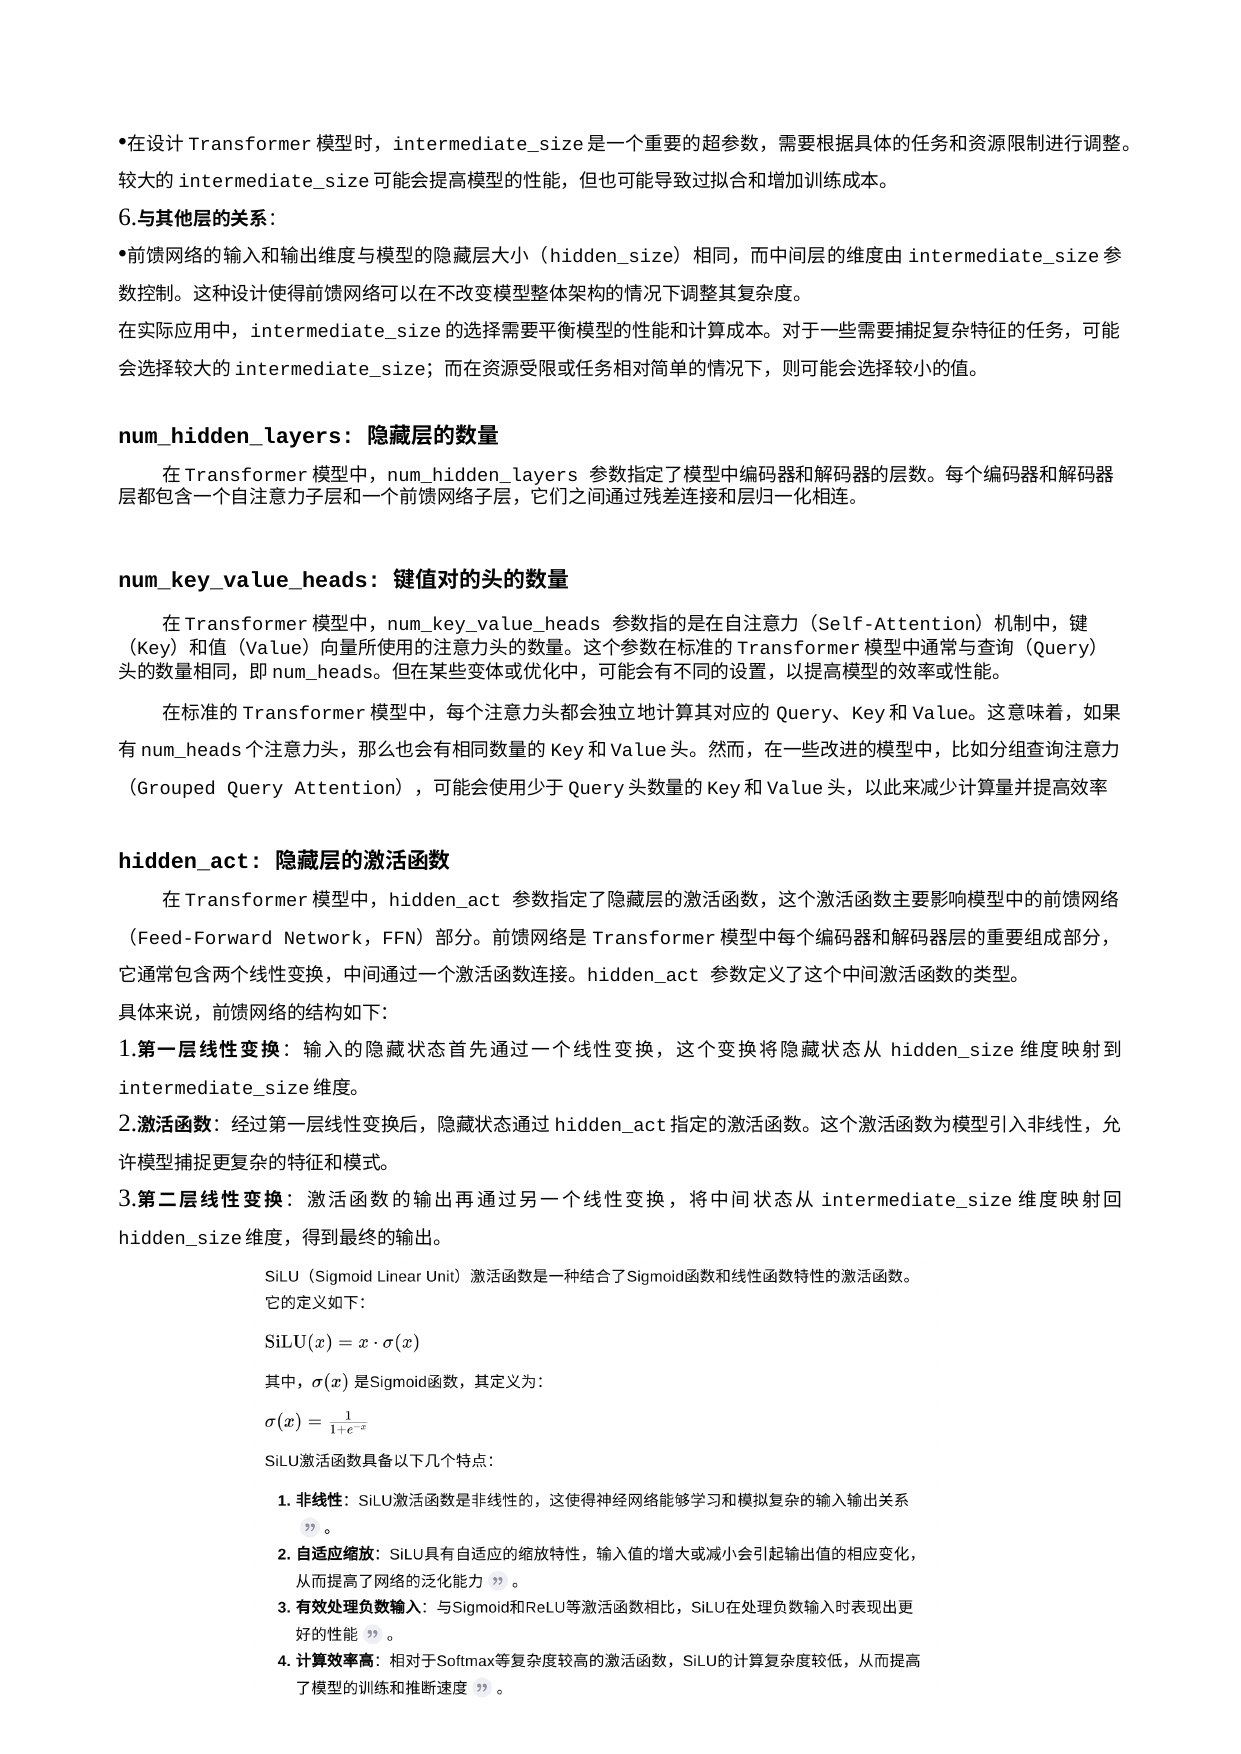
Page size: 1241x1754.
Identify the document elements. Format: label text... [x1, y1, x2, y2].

text num_key_value_heads: 键值对的头的数量 [118, 569, 1122, 594]
text 在实际应用中，intermediate_size的选择需要平衡模型的性能和计算成本。对于一些需要捕捉复杂特征的任务，可能会选择较大的intermediate_size；而在资源受限或任务相对简单的情况下，则可能会选择较小的值。 [118, 306, 1122, 381]
list 与其他层的关系： [118, 193, 1122, 231]
text 在标准的Transformer模型中，每个注意力头都会独立地计算其对应的Query、Key和Value。这意味着，如果有num_heads个注意力头，那么也会有相同数量的Key和Value头。然而，在一些改进的模型中，比如分组查询注意力（Grouped Query Attention），可能会使用少于Query头数量的Key和Value头，以此来减少计算量并提高效率 [118, 687, 1122, 800]
text 在Transformer模型中，num_key_value_heads 参数指的是在自注意力（Self-Attention）机制中，键（Key）和值（Value）向量所使用的注意力头的数量。这个参数在标准的Transformer模型中通常与查询（Query）头的数量相同，即num_heads。但在某些变体或优化中，可能会有不同的设置，以提高模型的效率或性能。 [118, 614, 1122, 684]
text num_hidden_layers: 隐藏层的数量 [118, 425, 1122, 450]
list 第二层线性变换：激活函数的输出再通过另一个线性变换，将中间状态从intermediate_size维度映射回hidden_size维度，得到最终的输出。 [118, 1175, 1122, 1250]
list 第一层线性变换：输入的隐藏状态首先通过一个线性变换，这个变换将隐藏状态从hidden_size维度映射到intermediate_size维度。 [118, 1025, 1122, 1100]
text hidden_act: 隐藏层的激活函数 [118, 837, 1122, 875]
text 在Transformer模型中，num_hidden_layers 参数指定了模型中编码器和解码器的层数。每个编码器和解码器层都包含一个自注意力子层和一个前馈网络子层，它们之间通过残差连接和层归一化相连。 [118, 466, 1122, 509]
list 前馈网络的输入和输出维度与模型的隐藏层大小（hidden_size）相同，而中间层的维度由intermediate_size参数控制。这种设计使得前馈网络可以在不改变模型整体架构的情况下调整其复杂度。 [118, 231, 1122, 306]
text 在Transformer模型中，hidden_act 参数指定了隐藏层的激活函数，这个激活函数主要影响模型中的前馈网络（Feed-Forward Network，FFN）部分。前馈网络是Transformer模型中每个编码器和解码器层的重要组成部分，它通常包含两个线性变换，中间通过一个激活函数连接。hidden_act 参数定义了这个中间激活函数的类型。 [118, 875, 1122, 987]
list 激活函数：经过第一层线性变换后，隐藏状态通过hidden_act指定的激活函数。这个激活函数为模型引入非线性，允许模型捕捉更复杂的特征和模式。 [118, 1100, 1122, 1175]
picture [251, 1259, 942, 1702]
text 具体来说，前馈网络的结构如下： [118, 987, 1122, 1025]
list 在设计Transformer模型时，intermediate_size是一个重要的超参数，需要根据具体的任务和资源限制进行调整。较大的intermediate_size可能会提高模型的性能，但也可能导致过拟合和增加训练成本。 [118, 118, 1122, 193]
